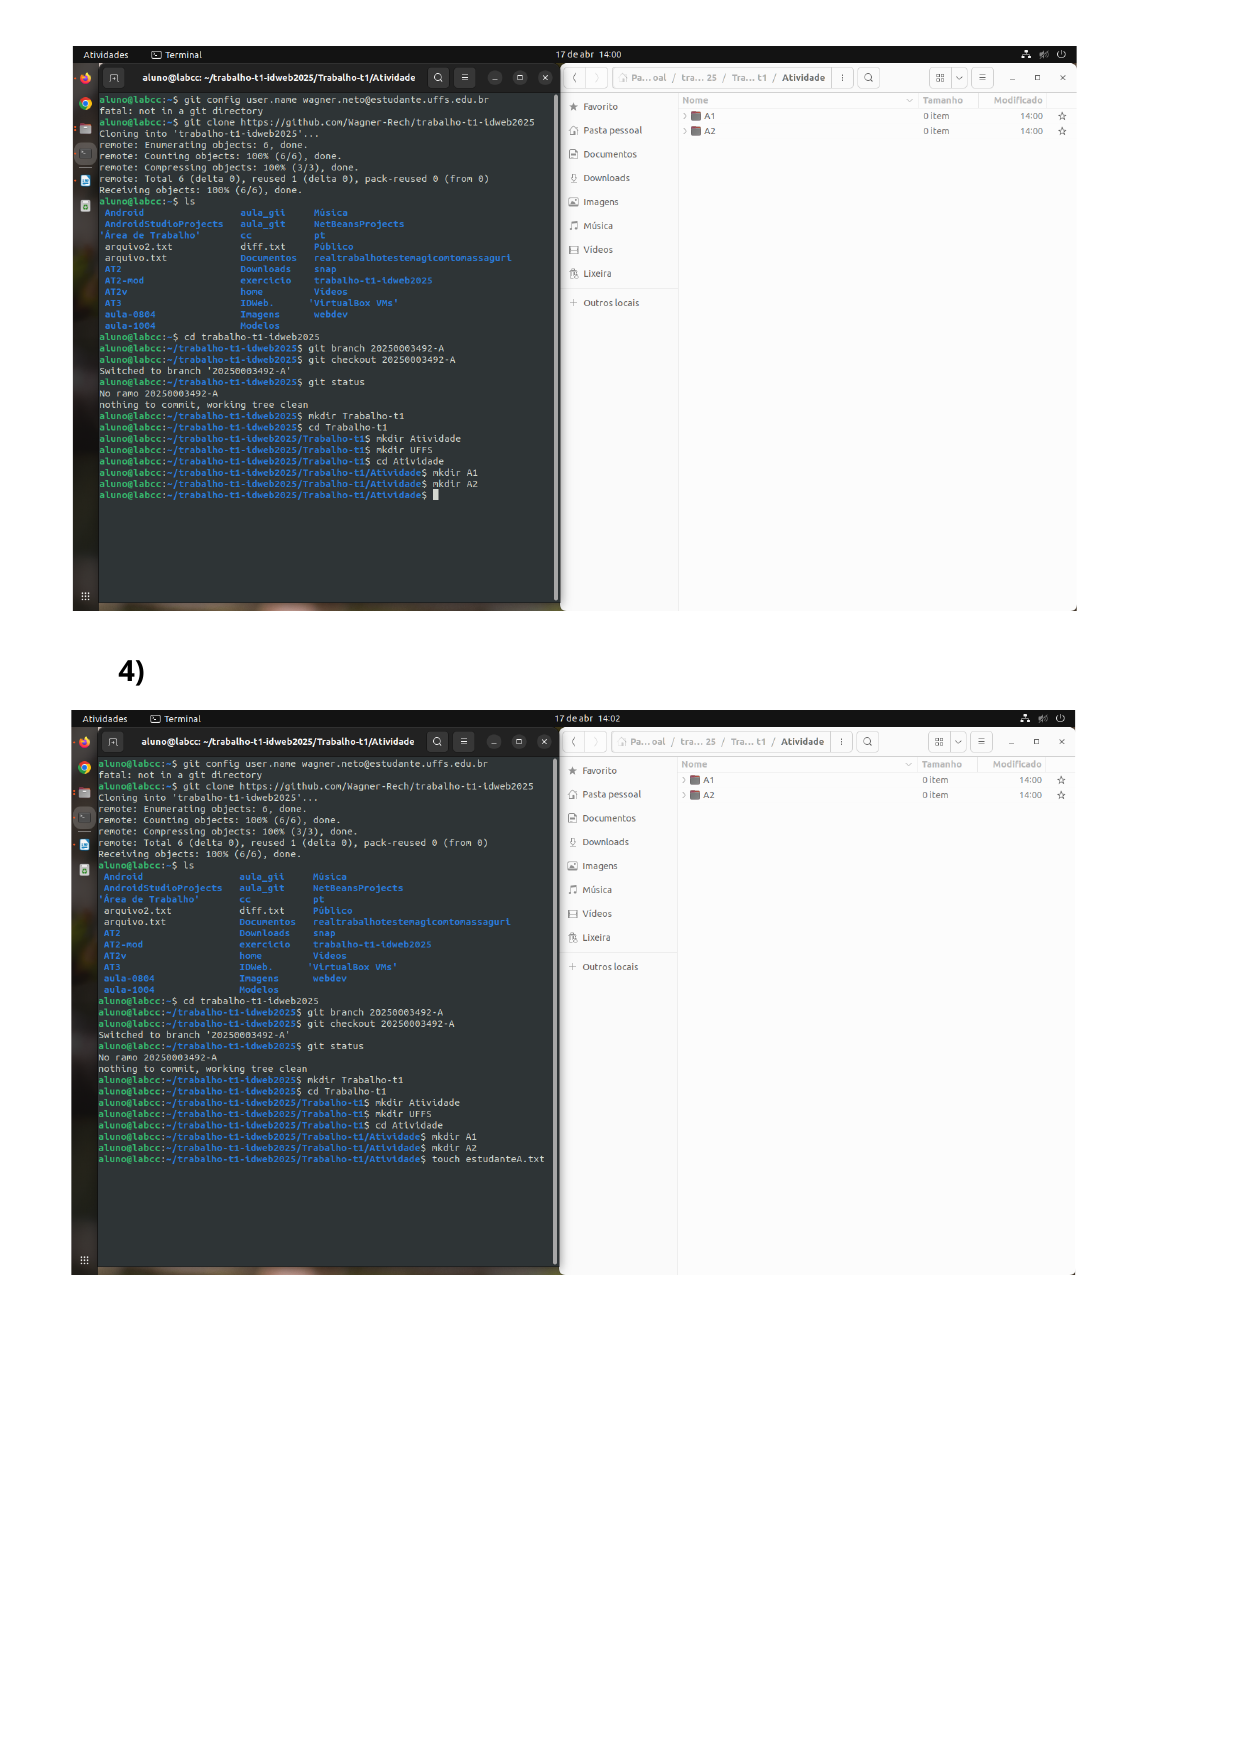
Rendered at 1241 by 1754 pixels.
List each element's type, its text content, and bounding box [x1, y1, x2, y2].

text 4) [118, 651, 1122, 690]
picture [71, 710, 1076, 1275]
picture [72, 46, 1077, 611]
